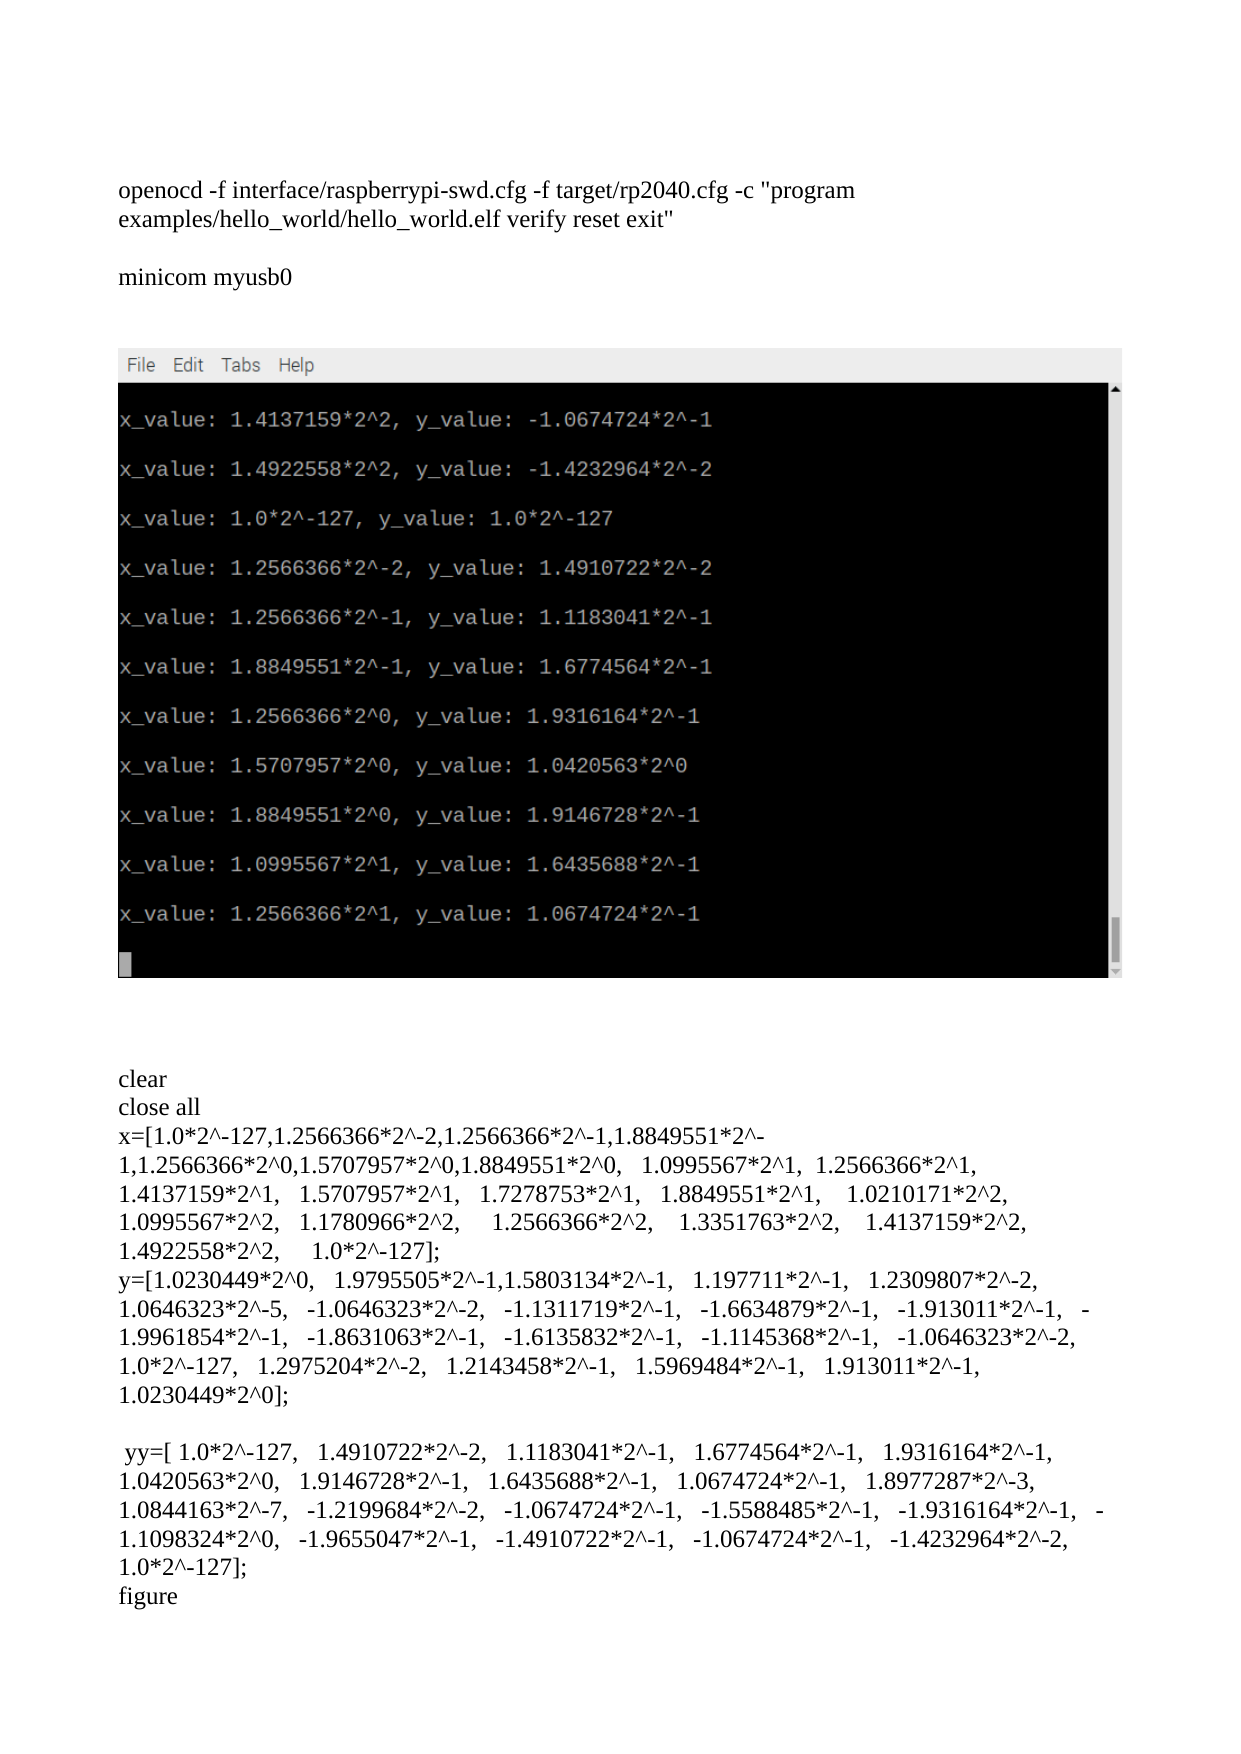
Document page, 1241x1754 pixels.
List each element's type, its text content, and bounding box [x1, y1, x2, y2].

text minicom myusb0 [118, 262, 1122, 291]
text yy=[ 1.0*2^-127, 1.4910722*2^-2, 1.1183041*2^-1, 1.6774564*2^-1, 1.9316164*2^-1, 1.0420563*2^0, 1.9146728*2^-1, 1.6435688*2^-1, 1.0674724*2^-1, 1.8977287*2^-3, 1.0844163*2^-7, -1.2199684*2^-2, -1.0674724*2^-1, -1.5588485*2^-1, -1.9316164*2^-1, -1.1098324*2^0, -1.9655047*2^-1, -1.4910722*2^-1, -1.0674724*2^-1, -1.4232964*2^-2, 1.0*2^-127]; [118, 1437, 1122, 1581]
text y=[1.0230449*2^0, 1.9795505*2^-1,1.5803134*2^-1, 1.197711*2^-1, 1.2309807*2^-2, 1.0646323*2^-5, -1.0646323*2^-2, -1.1311719*2^-1, -1.6634879*2^-1, -1.913011*2^-1, -1.9961854*2^-1, -1.8631063*2^-1, -1.6135832*2^-1, -1.1145368*2^-1, -1.0646323*2^-2, 1.0*2^-127, 1.2975204*2^-2, 1.2143458*2^-1, 1.5969484*2^-1, 1.913011*2^-1, 1.0230449*2^0]; [118, 1265, 1122, 1409]
text x=[1.0*2^-127,1.2566366*2^-2,1.2566366*2^-1,1.8849551*2^-1,1.2566366*2^0,1.5707957*2^0,1.8849551*2^0, 1.0995567*2^1, 1.2566366*2^1, 1.4137159*2^1, 1.5707957*2^1, 1.7278753*2^1, 1.8849551*2^1, 1.0210171*2^2, 1.0995567*2^2, 1.1780966*2^2, 1.2566366*2^2, 1.3351763*2^2, 1.4137159*2^2, 1.4922558*2^2, 1.0*2^-127]; [118, 1121, 1122, 1265]
text clear [118, 1064, 1122, 1092]
text close all [118, 1092, 1122, 1121]
text figure [118, 1581, 1122, 1610]
picture [118, 348, 1123, 978]
text openocd -f interface/raspberrypi-swd.cfg -f target/rp2040.cfg -c "program examples/hello_world/hello_world.elf verify reset exit" [118, 176, 1122, 233]
